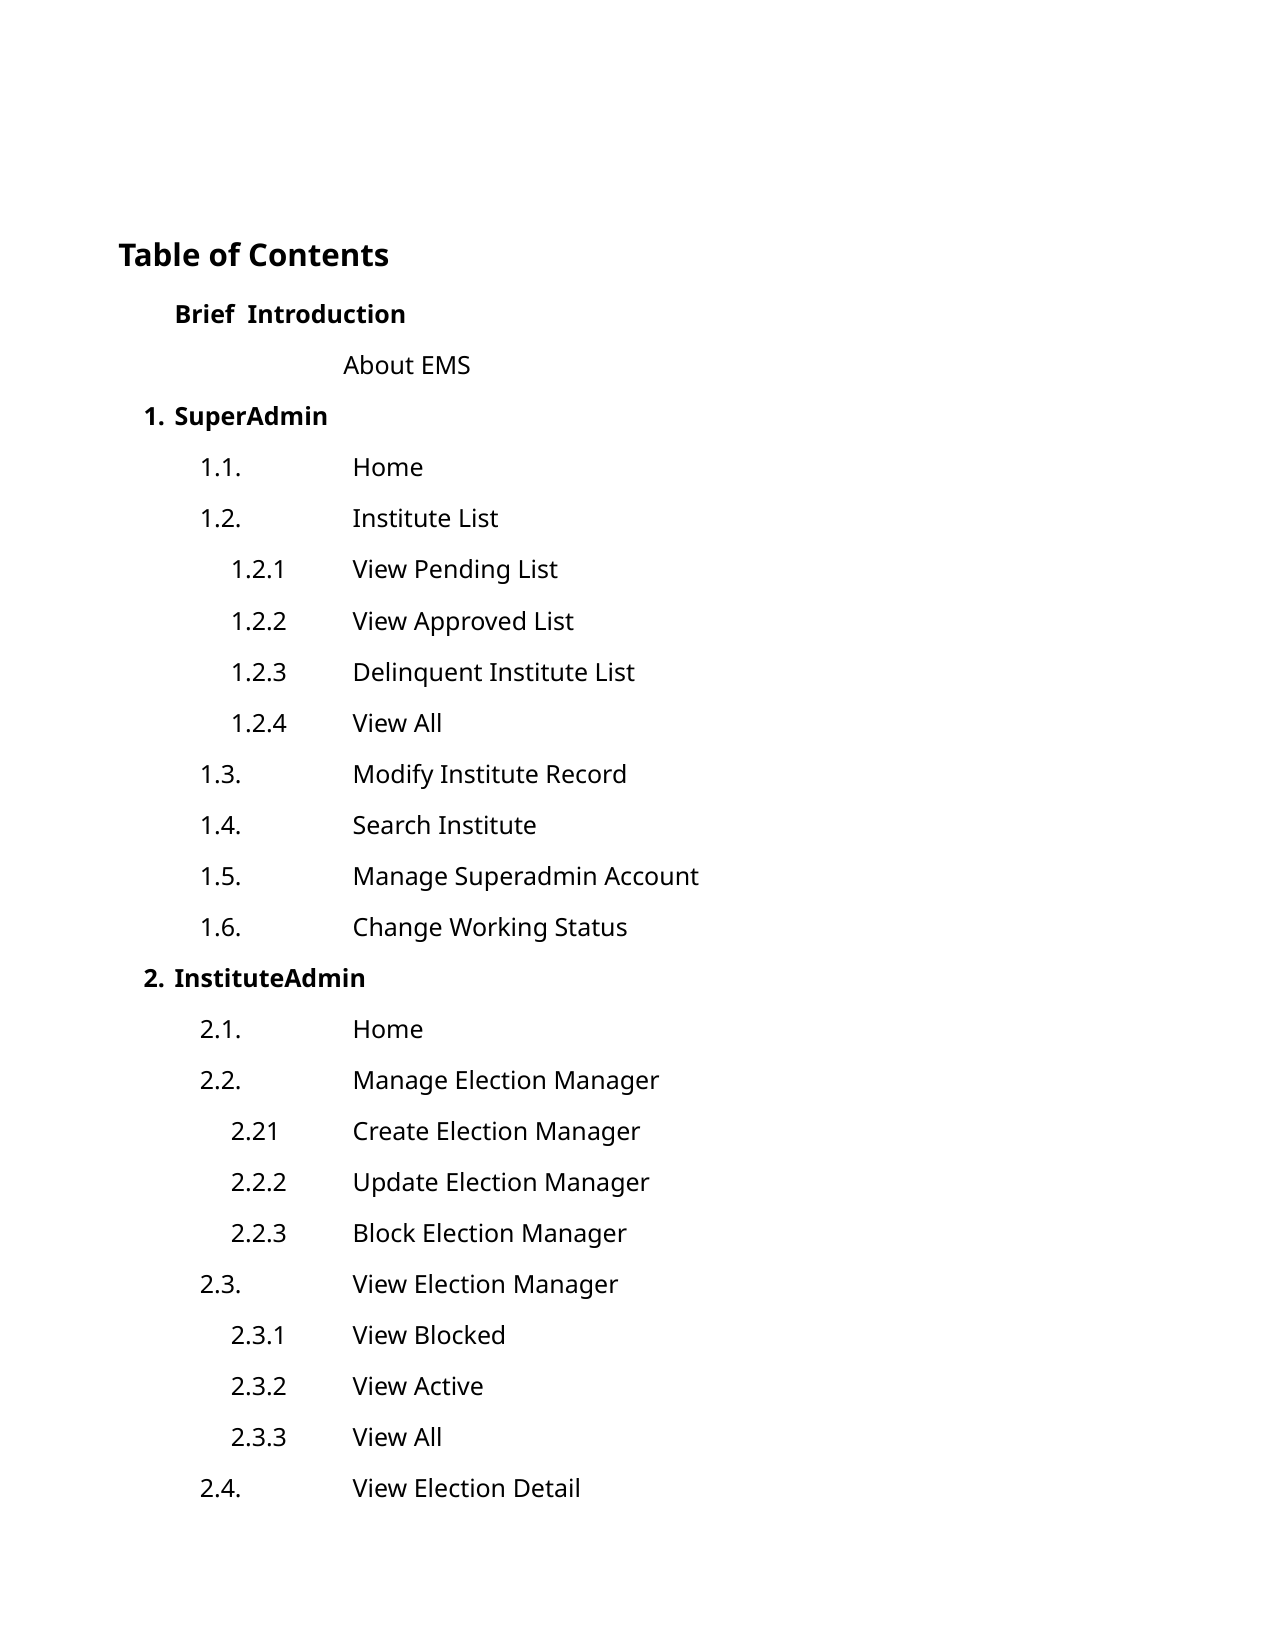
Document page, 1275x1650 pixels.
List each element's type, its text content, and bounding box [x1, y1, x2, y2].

list Manage Superadmin Account [193, 858, 1157, 892]
list View Election Detail [193, 1471, 1157, 1505]
list 2.21 Create Election Manager [193, 1114, 1157, 1148]
list 2.2.2 Update Election Manager [193, 1165, 1157, 1199]
list View Election Manager [193, 1267, 1157, 1301]
list Home [193, 450, 1157, 484]
list Brief Introduction [137, 297, 1157, 331]
list SuperAdmin [137, 399, 1157, 433]
list Home [193, 1012, 1157, 1046]
list 2.3.3 View All [193, 1420, 1157, 1454]
list Change Working Status [193, 909, 1157, 943]
text Table of Contents [118, 233, 1157, 276]
list About EMS [306, 348, 1157, 382]
list 1.2.3 Delinquent Institute List [193, 654, 1157, 688]
list 2.2.3 Block Election Manager [193, 1216, 1157, 1250]
list Search Institute [193, 807, 1157, 841]
list 2.3.1 View Blocked [193, 1318, 1157, 1352]
list 1.2.4 View All [193, 705, 1157, 739]
list Institute List [193, 501, 1157, 535]
list Modify Institute Record [193, 756, 1157, 790]
list Manage Election Manager [193, 1063, 1157, 1097]
list InstituteAdmin [137, 961, 1157, 994]
list 2.3.2 View Active [193, 1369, 1157, 1403]
list 1.2.1 View Pending List [193, 552, 1157, 586]
list 1.2.2 View Approved List [193, 603, 1157, 637]
